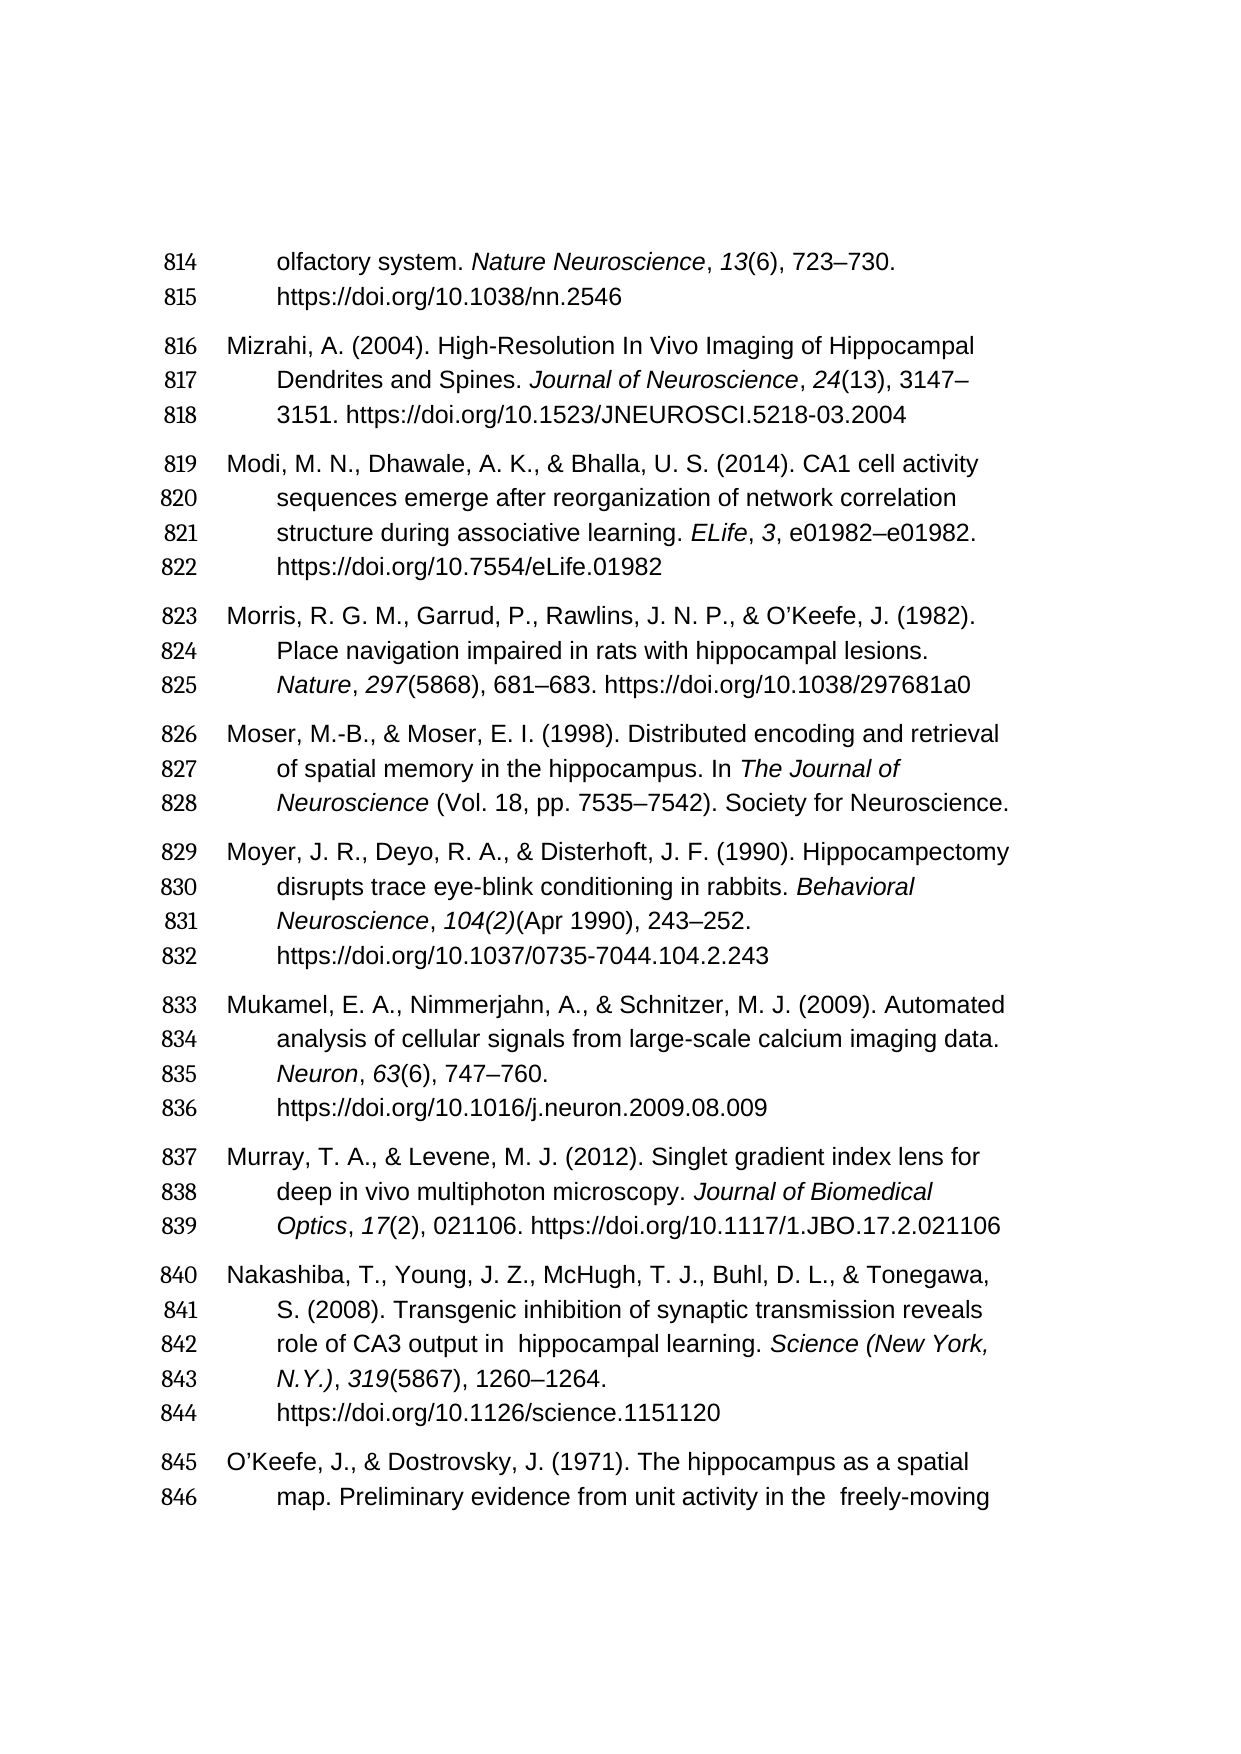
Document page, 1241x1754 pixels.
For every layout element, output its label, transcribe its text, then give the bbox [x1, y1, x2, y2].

text Nakashiba, T., Young, J. Z., McHugh, T. J., Buhl, D. L., & Tonegawa, S. (2008). Transgenic inhibition of synaptic transmission reveals role of CA3 output in hippocampal learning. Science (New York, N.Y.), 319(5867), 1260–1264. https://doi.org/10.1126/science.1151120 [226, 1260, 1014, 1427]
text Mukamel, E. A., Nimmerjahn, A., & Schnitzer, M. J. (2009). Automated analysis of cellular signals from large-scale calcium imaging data. Neuron, 63(6), 747–760. https://doi.org/10.1016/j.neuron.2009.08.009 [226, 990, 1014, 1122]
text Modi, M. N., Dhawale, A. K., & Bhalla, U. S. (2014). CA1 cell activity sequences emerge after reorganization of network correlation structure during associative learning. ELife, 3, e01982–e01982. https://doi.org/10.7554/eLife.01982 [226, 449, 1014, 581]
text Mizrahi, A. (2004). High-Resolution In Vivo Imaging of Hippocampal Dendrites and Spines. Journal of Neuroscience, 24(13), 3147–3151. https://doi.org/10.1523/JNEUROSCI.5218-03.2004 [226, 331, 1014, 428]
text Moser, M.-B., & Moser, E. I. (1998). Distributed encoding and retrieval of spatial memory in the hippocampus. In The Journal of Neuroscience (Vol. 18, pp. 7535–7542). Society for Neuroscience. [226, 719, 1014, 817]
text Morris, R. G. M., Garrud, P., Rawlins, J. N. P., & O’Keefe, J. (1982). Place navigation impaired in rats with hippocampal lesions. Nature, 297(5868), 681–683. https://doi.org/10.1038/297681a0 [226, 601, 1014, 699]
text Moyer, J. R., Deyo, R. A., & Disterhoft, J. F. (1990). Hippocampectomy disrupts trace eye-blink conditioning in rabbits. Behavioral Neuroscience, 104(2)(Apr 1990), 243–252. https://doi.org/10.1037/0735-7044.104.2.243 [226, 837, 1014, 969]
text Murray, T. A., & Levene, M. J. (2012). Singlet gradient index lens for deep in vivo multiphoton microscopy. Journal of Biomedical Optics, 17(2), 021106. https://doi.org/10.1117/1.JBO.17.2.021106 [226, 1142, 1014, 1240]
text O’Keefe, J., & Dostrovsky, J. (1971). The hippocampus as a spatial map. Preliminary evidence from unit activity in the freely-moving [226, 1447, 1014, 1511]
text olfactory system. Nature Neuroscience, 13(6), 723–730. https://doi.org/10.1038/nn.2546 [226, 247, 1014, 310]
